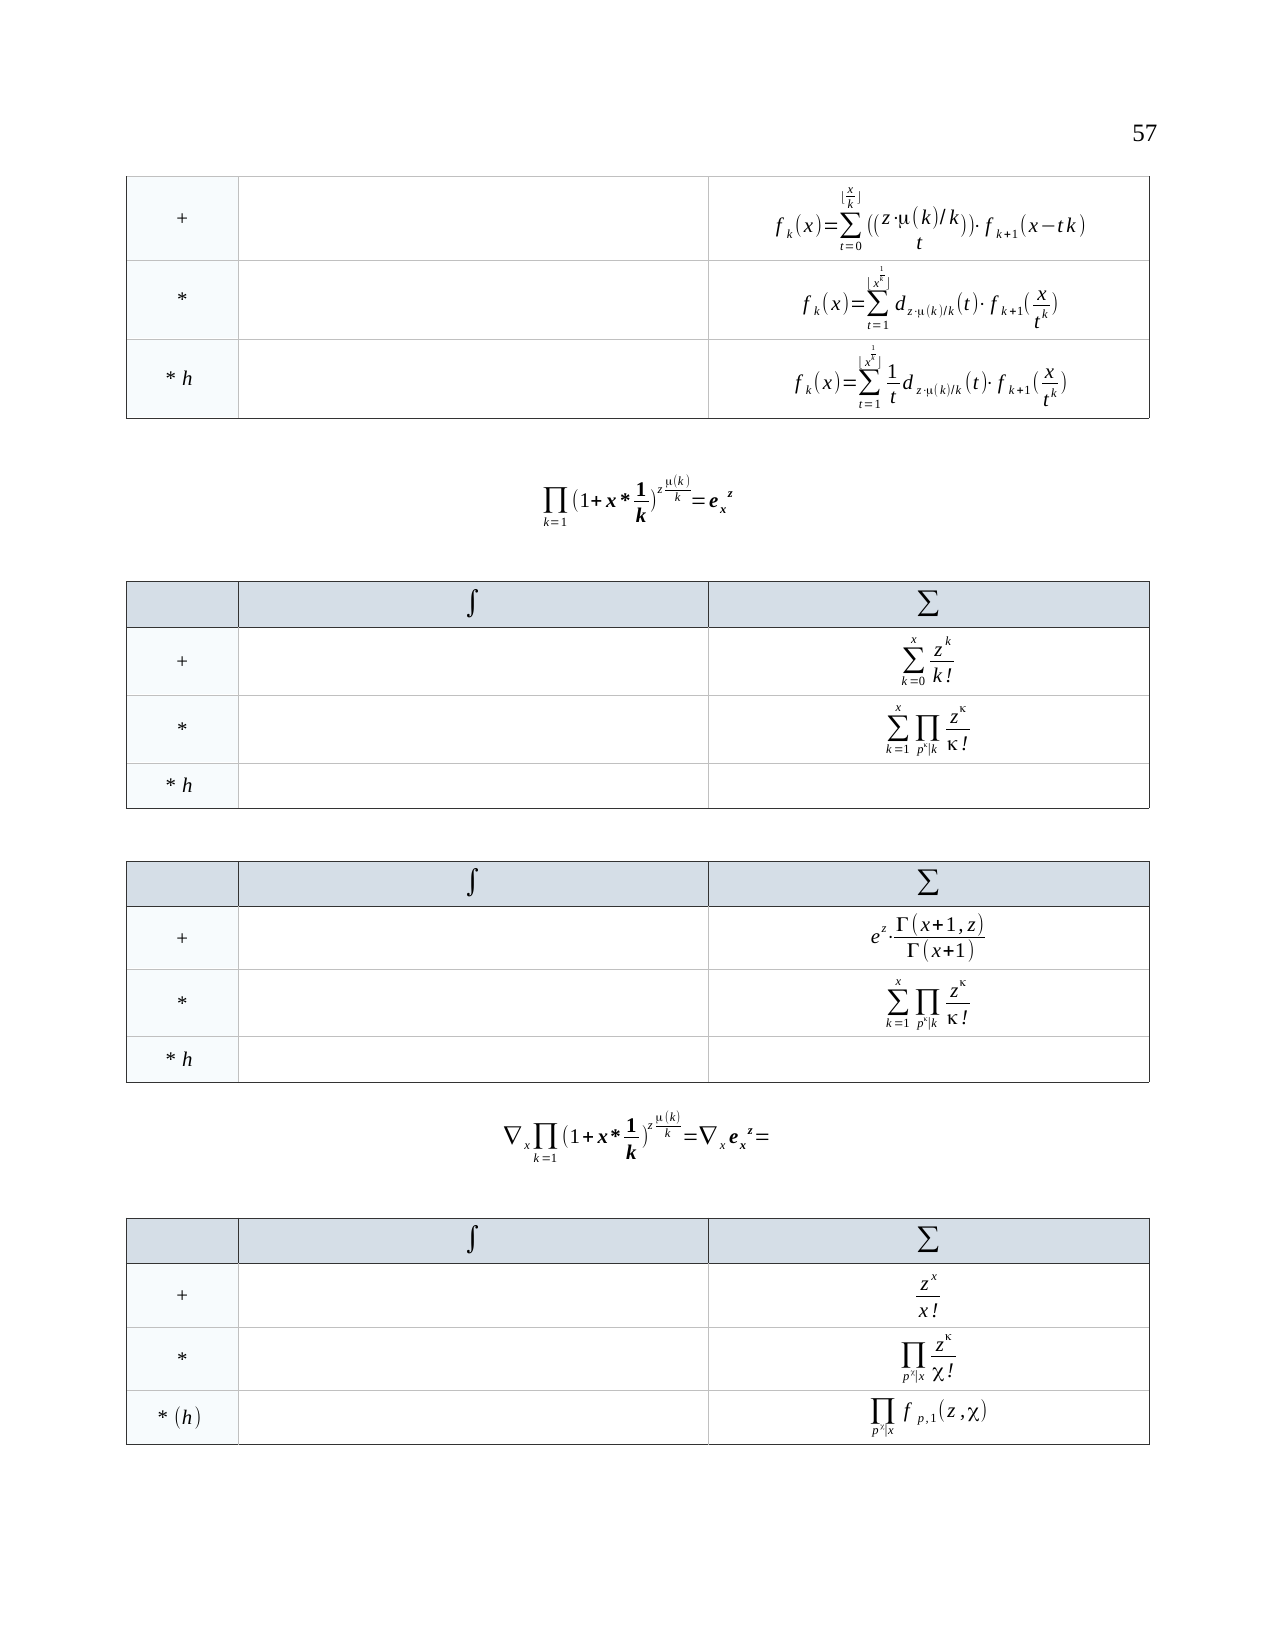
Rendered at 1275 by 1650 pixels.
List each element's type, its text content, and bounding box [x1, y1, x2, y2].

table_cell [239, 696, 708, 762]
table_cell [709, 970, 1149, 1036]
table_cell [239, 1037, 708, 1082]
table_cell [239, 628, 708, 694]
table_cell [239, 764, 708, 808]
table_cell [239, 340, 708, 417]
table_cell [239, 907, 708, 968]
table_header [127, 582, 238, 627]
table_cell * [127, 696, 238, 762]
table_cell + [127, 628, 238, 694]
table_cell [709, 1037, 1149, 1082]
table_cell [239, 970, 708, 1036]
table_header [239, 1219, 708, 1263]
table_header [127, 862, 238, 906]
table_header [709, 1219, 1149, 1263]
table_cell [709, 764, 1149, 808]
table_header [709, 862, 1149, 906]
table_cell [239, 177, 708, 260]
table_cell [239, 1264, 708, 1327]
table_cell [239, 1328, 708, 1390]
table_cell * [127, 340, 238, 417]
table_cell + [127, 1264, 238, 1327]
table_cell [709, 1391, 1149, 1444]
table_cell * [127, 1328, 238, 1390]
table_cell * [127, 261, 238, 338]
table_cell [709, 1264, 1149, 1327]
table_cell [239, 261, 708, 338]
table_cell [239, 1391, 708, 1444]
table_cell [709, 907, 1149, 968]
table_cell [709, 696, 1149, 762]
table_cell [709, 628, 1149, 694]
table_cell + [127, 907, 238, 968]
table_cell * [127, 970, 238, 1036]
table_cell * [127, 1037, 238, 1082]
table_cell [709, 1328, 1149, 1390]
table_header [709, 582, 1149, 627]
table_header [239, 582, 708, 627]
table_cell [709, 340, 1149, 417]
table_header [127, 1219, 238, 1263]
table_cell [709, 177, 1149, 260]
table_cell * [127, 764, 238, 808]
table_cell * [127, 1391, 238, 1444]
table_header [239, 862, 708, 906]
table_cell + [127, 177, 238, 260]
table_cell [709, 261, 1149, 338]
